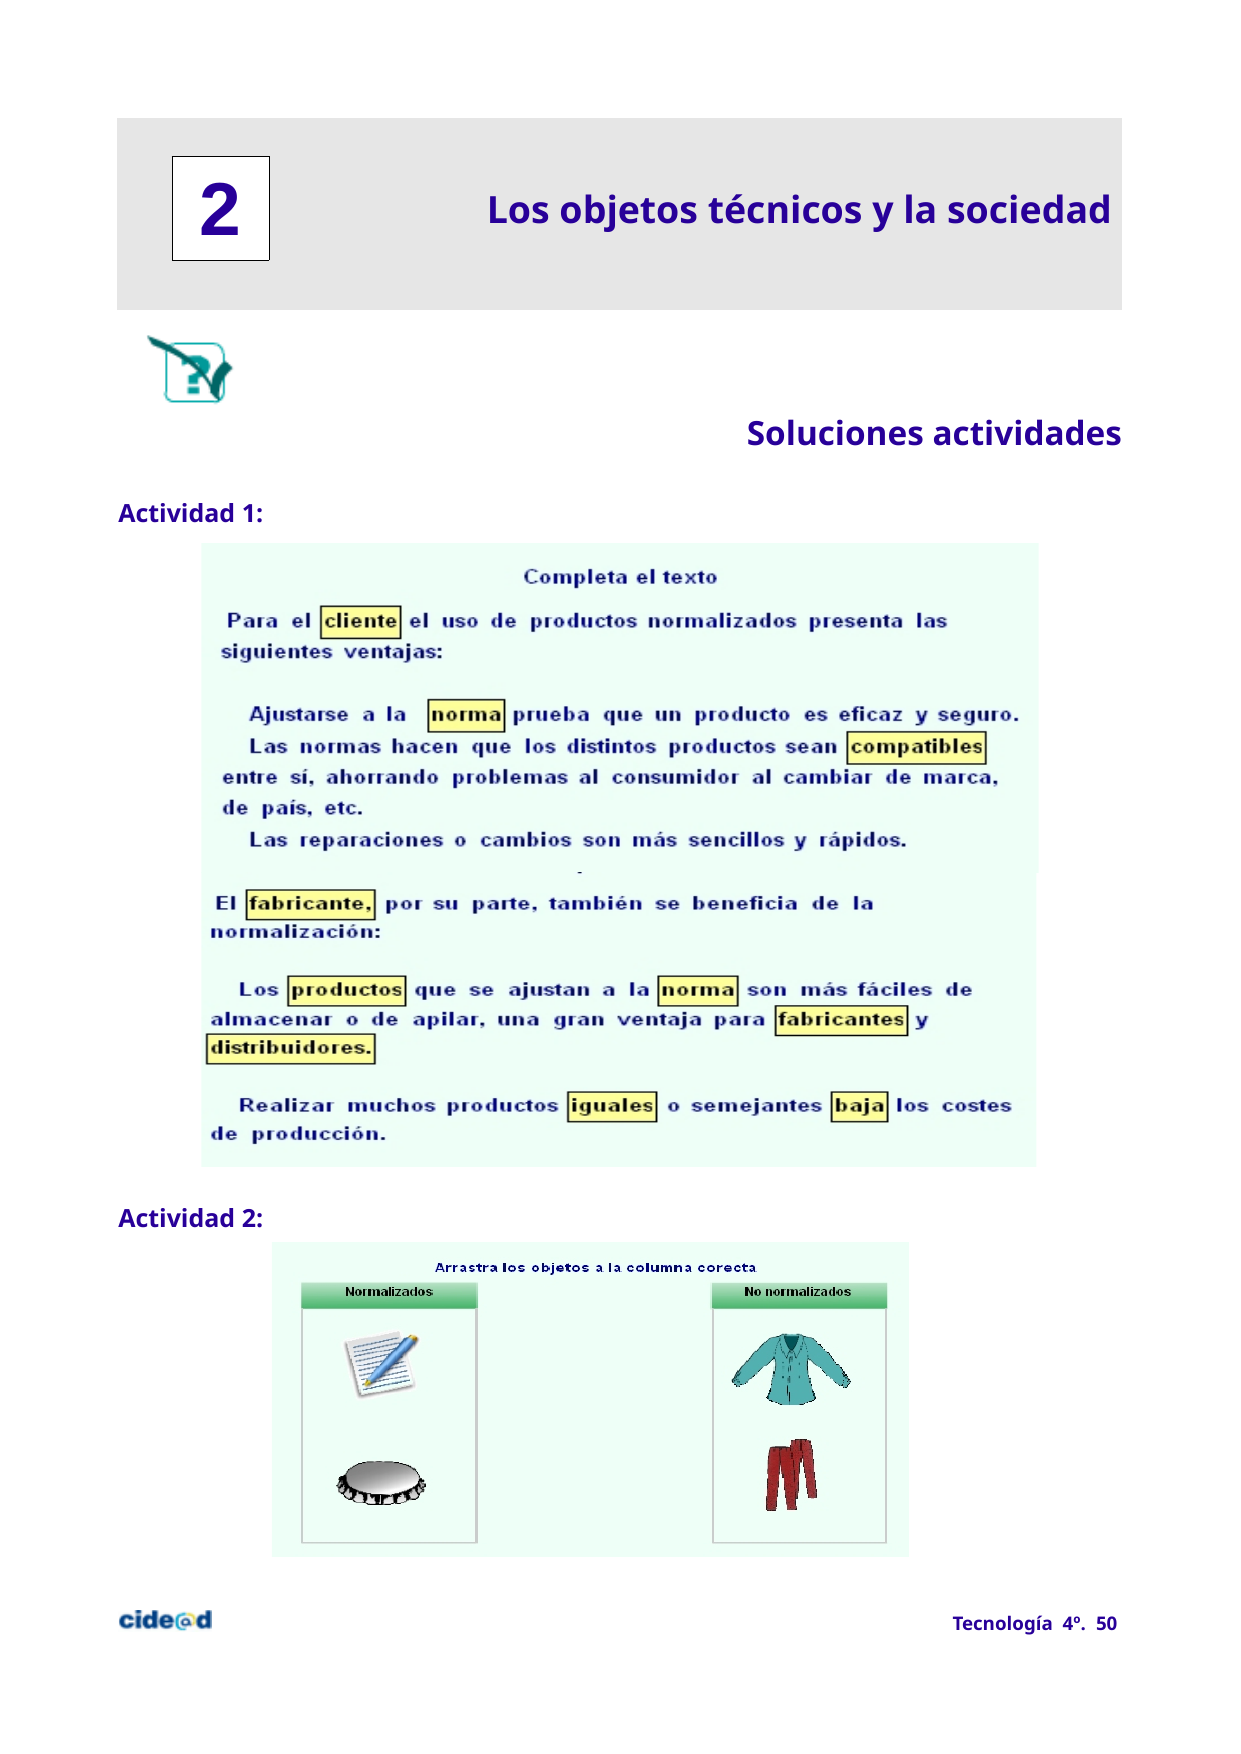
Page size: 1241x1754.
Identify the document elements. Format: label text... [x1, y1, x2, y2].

text Actividad 1: [118, 496, 1122, 530]
picture [201, 543, 1039, 1167]
text Soluciones actividades [118, 310, 1122, 455]
table_header Los objetos técnicos y la sociedad [117, 118, 1122, 310]
text Actividad 2: [118, 1200, 1122, 1234]
picture [118, 1610, 212, 1632]
picture [271, 1242, 909, 1557]
picture [146, 334, 235, 410]
